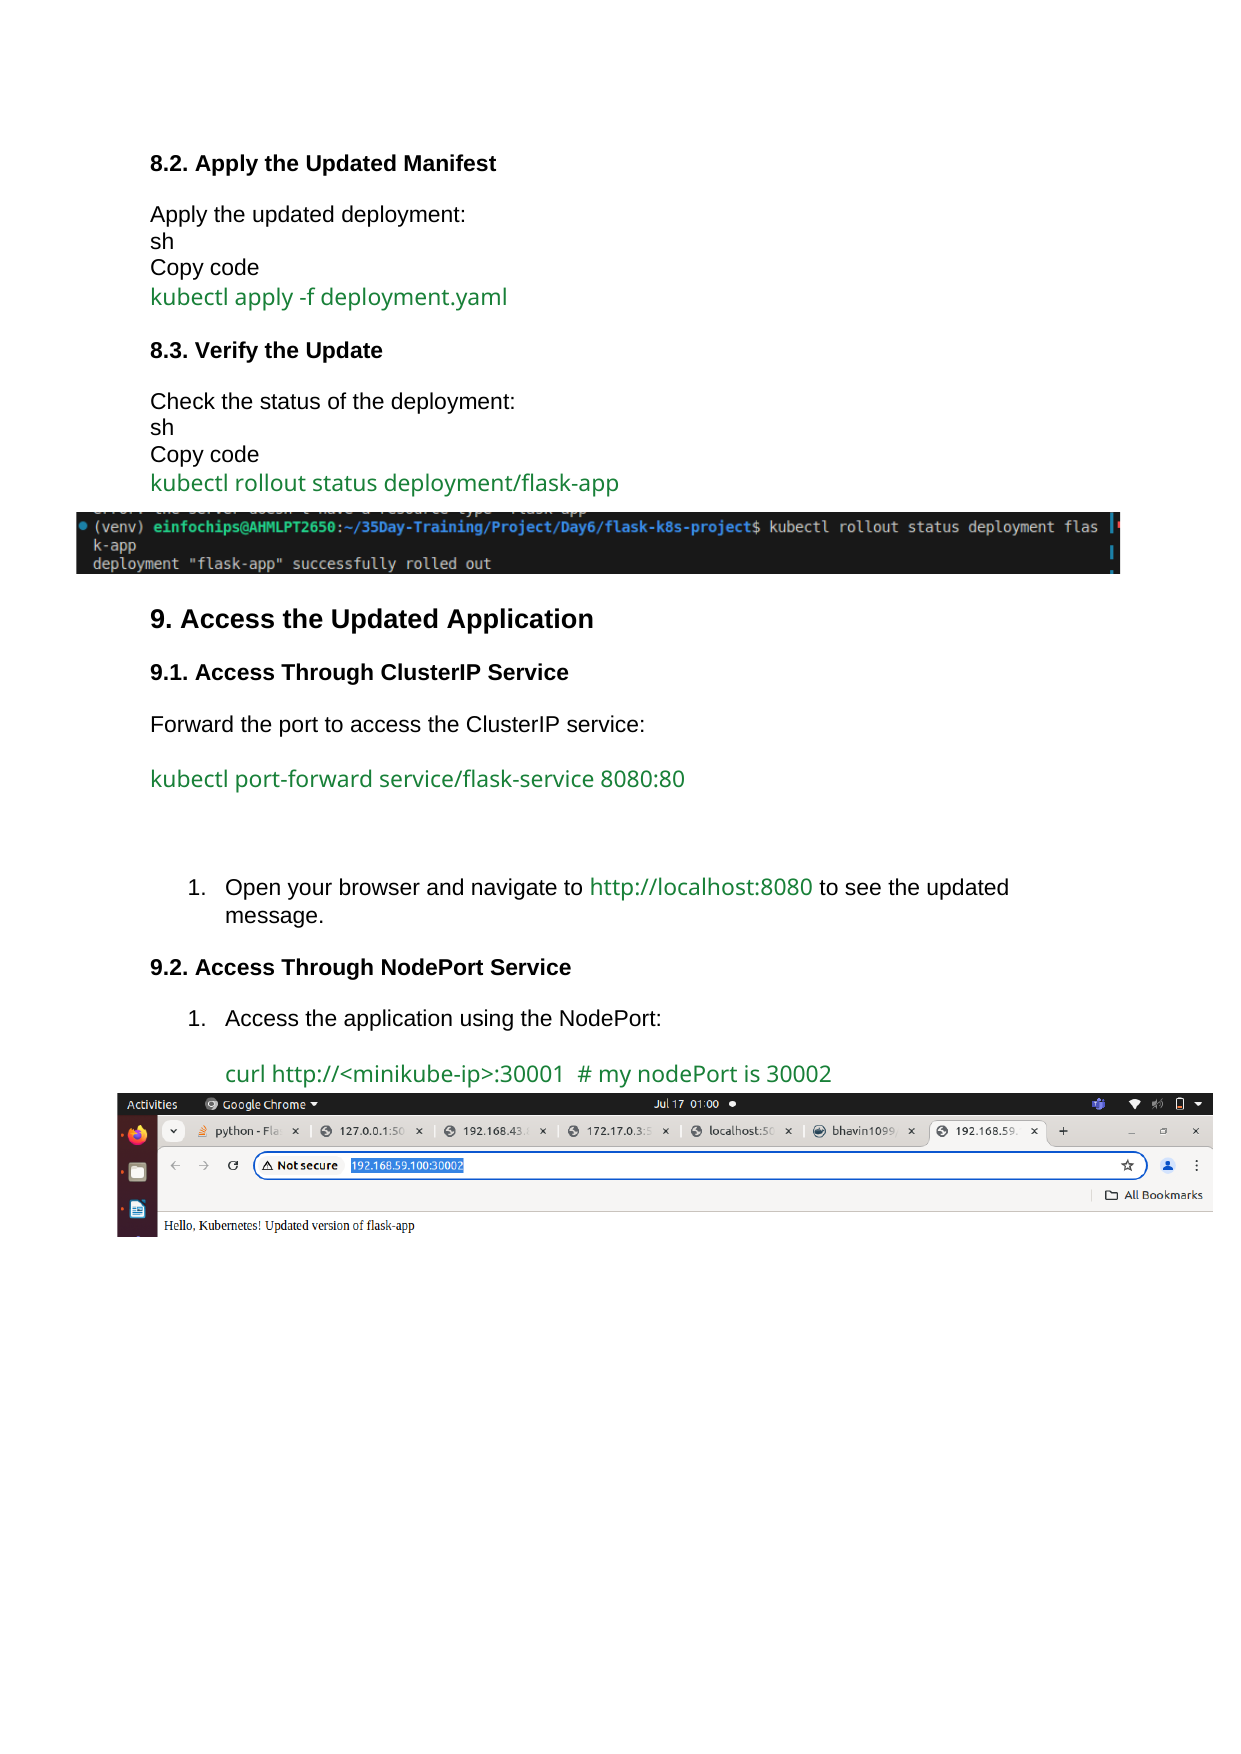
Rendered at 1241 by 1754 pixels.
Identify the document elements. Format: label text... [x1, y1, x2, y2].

text 8.2. Apply the Updated Manifest [150, 150, 1090, 176]
subtitle 9. Access the Updated Application [150, 574, 1090, 634]
list Open your browser and navigate to http://localhost:8080 to see the updated message. [187, 871, 1090, 928]
picture [76, 512, 1121, 574]
text 8.3. Verify the Update [150, 337, 1090, 363]
list Access the application using the NodePort: curl http://<minikube-ip>:30001 # my nodePort is 30002 [187, 1005, 1090, 1089]
text Apply the updated deployment: sh Copy code kubectl apply -f deployment.yaml [150, 201, 1090, 312]
text 9.1. Access Through ClusterIP Service [150, 659, 1090, 686]
text Check the status of the deployment: sh Copy code kubectl rollout status deployment/flask-app [150, 388, 1090, 498]
text Forward the port to access the ClusterIP service: kubectl port-forward service/flask-service 8080:80 [150, 711, 1090, 794]
text 9.2. Access Through NodePort Service [150, 953, 1090, 980]
